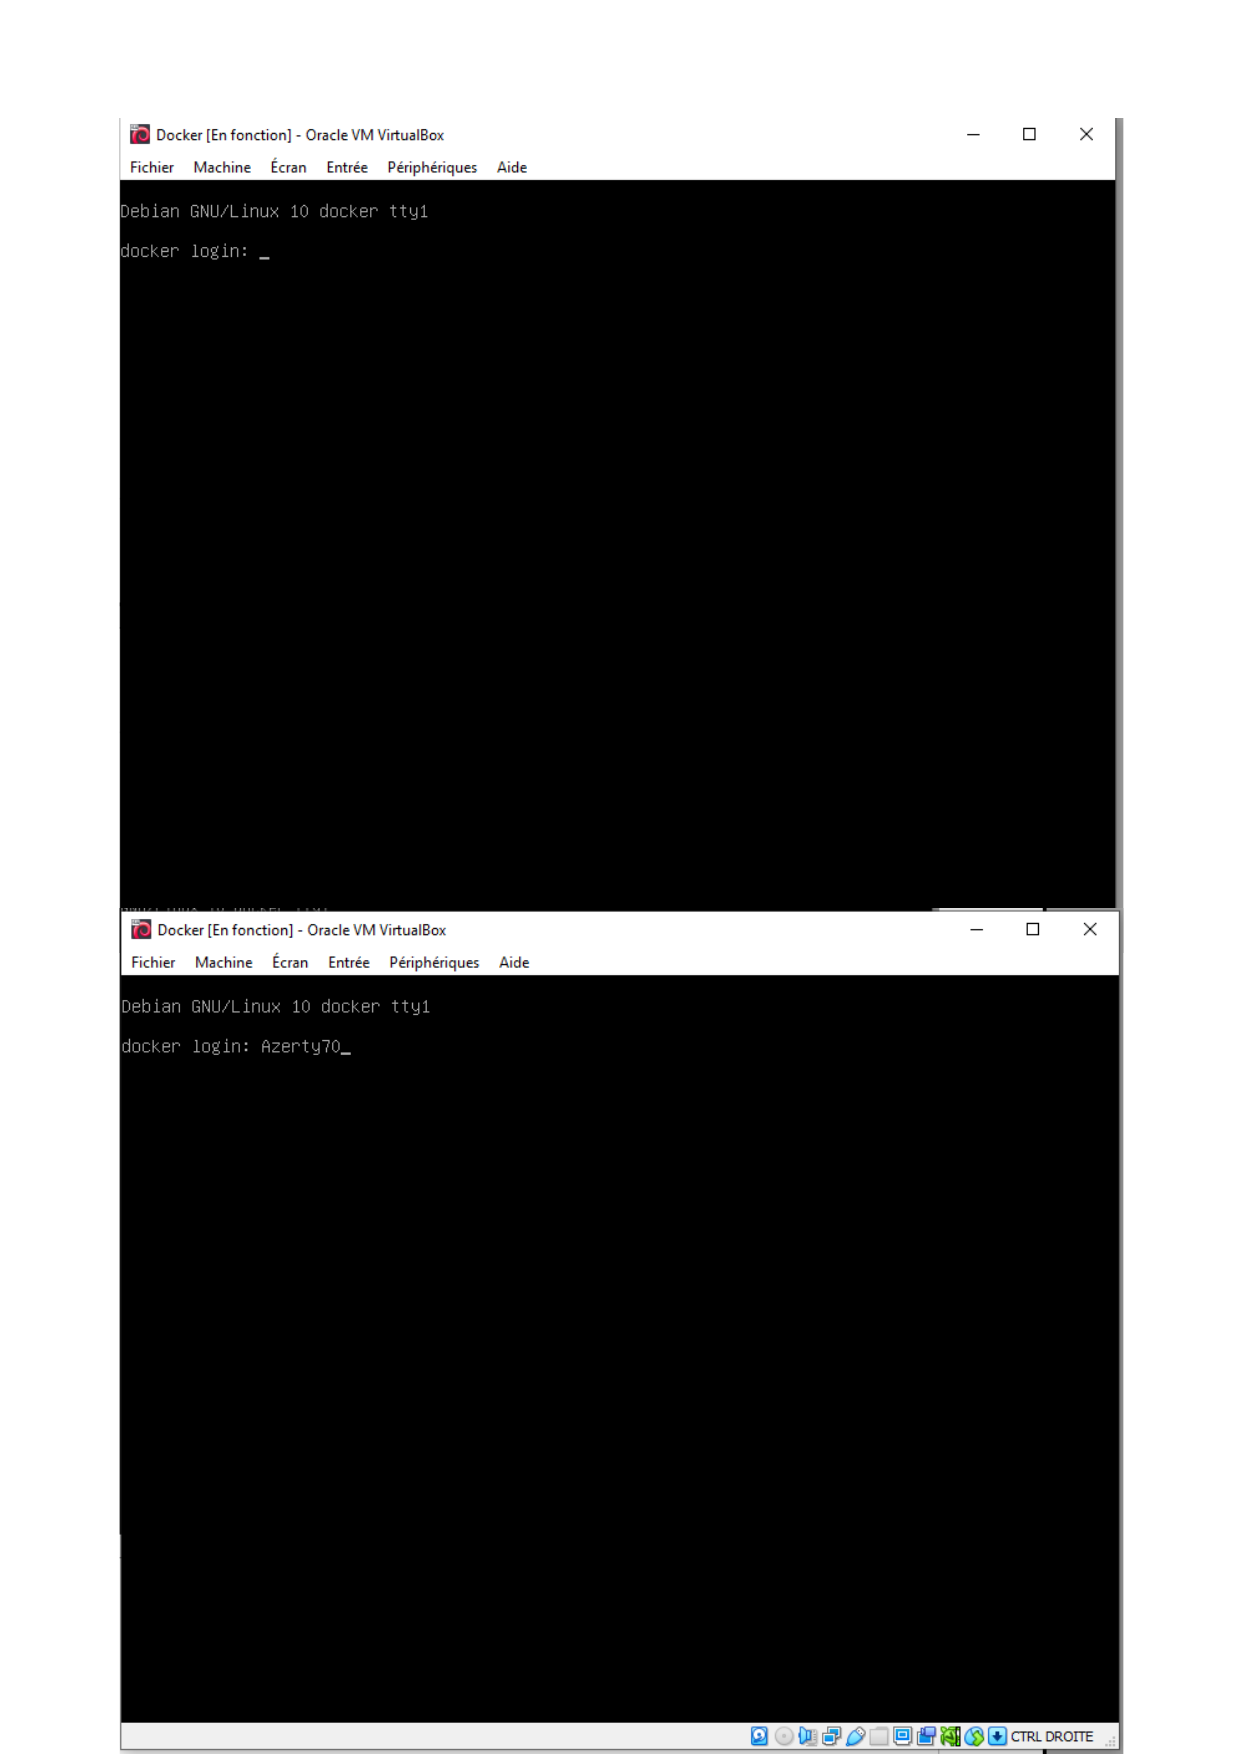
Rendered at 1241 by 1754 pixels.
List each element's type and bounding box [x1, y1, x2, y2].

picture [119, 118, 1124, 1754]
